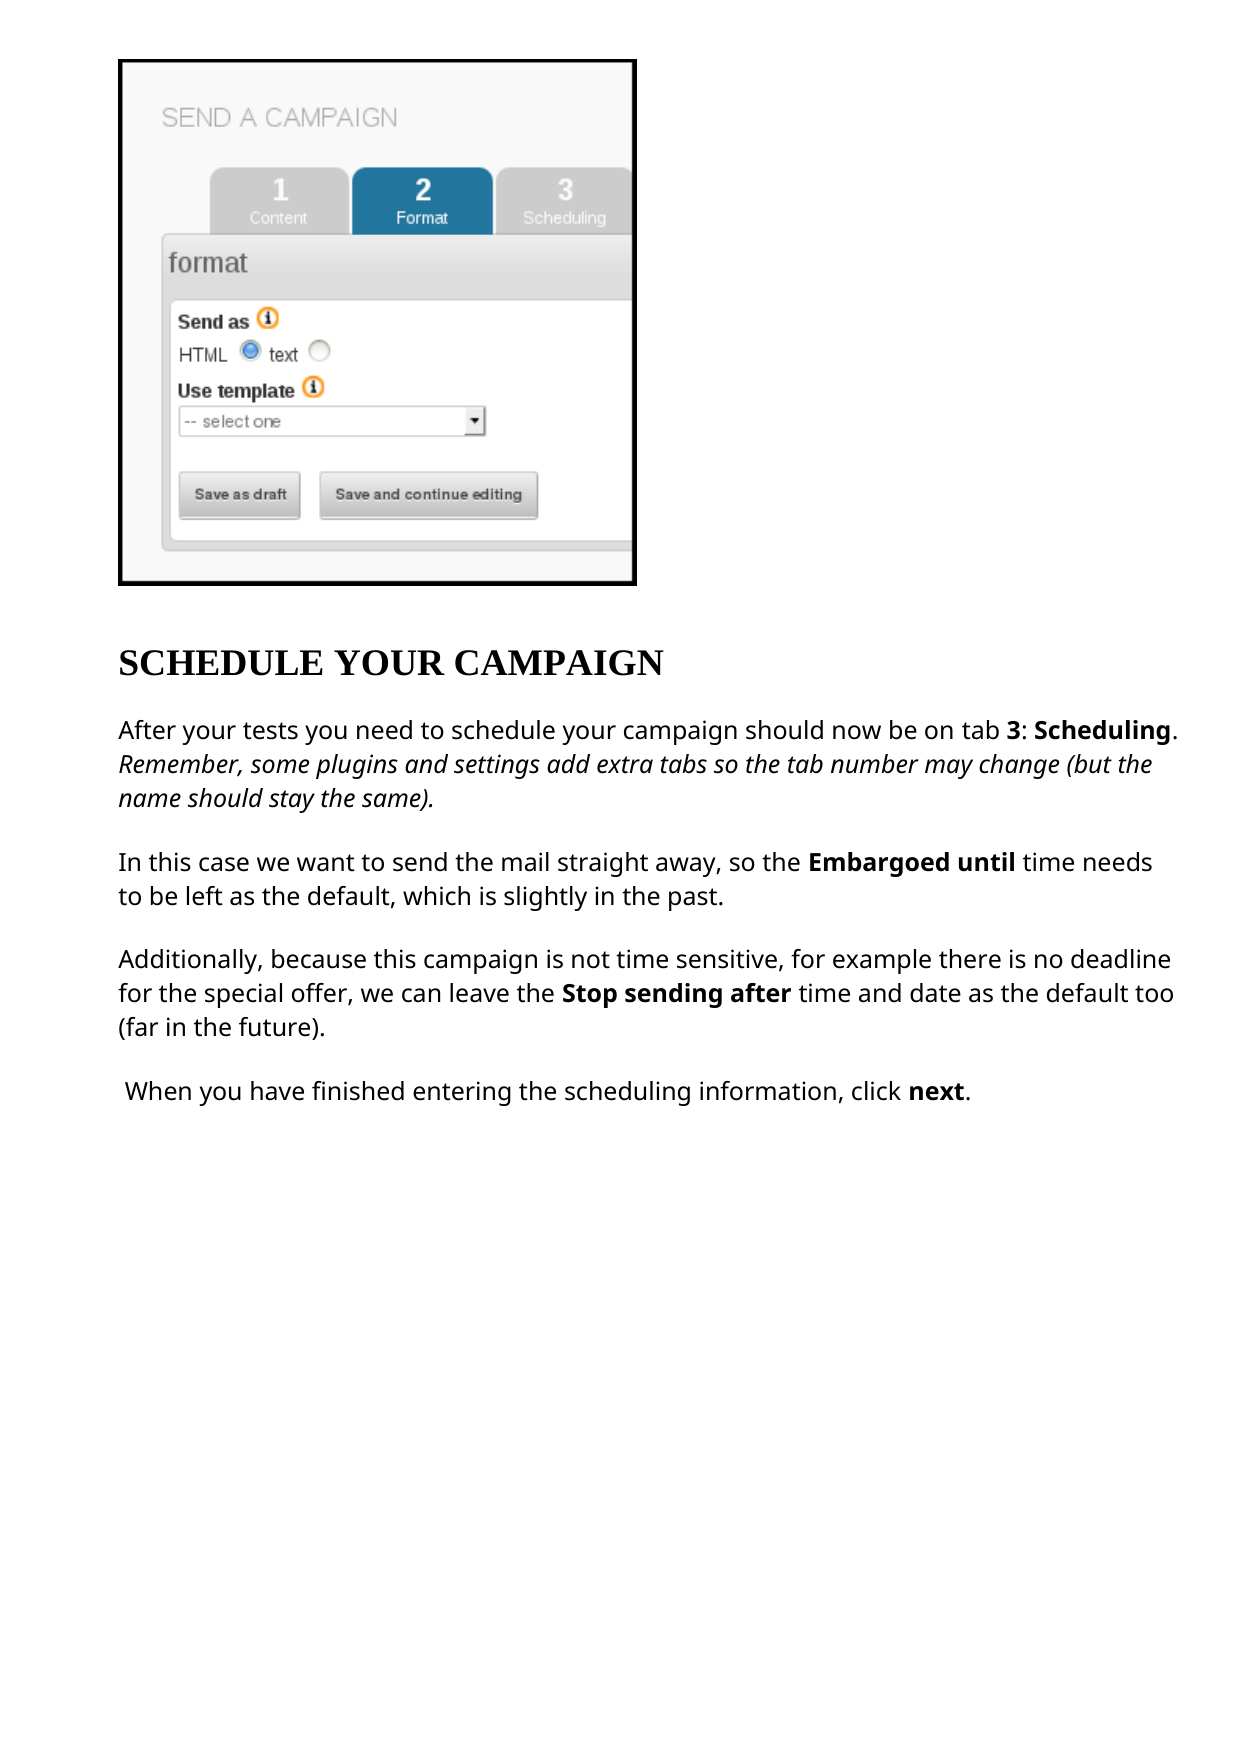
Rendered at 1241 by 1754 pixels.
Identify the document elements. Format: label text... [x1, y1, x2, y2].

picture [118, 59, 637, 586]
text In this case we want to send the mail straight away, so the Embargoed until time needs to be left as the default, which is slightly in the past. [118, 844, 1181, 912]
text Additionally, because this campaign is not time sensitive, for example there is no deadline for the special offer, we can leave the Stop sending after time and date as the default too (far in the future). [118, 942, 1181, 1044]
text After your tests you need to schedule your campaign should now be on tab 3: Scheduling. Remember, some plugins and settings add extra tabs so the tab number may change (but the name should stay the same). [118, 713, 1181, 815]
text When you have finished entering the scheduling information, click next. [118, 1074, 1181, 1108]
subtitle Schedule your campaign [118, 640, 1181, 683]
